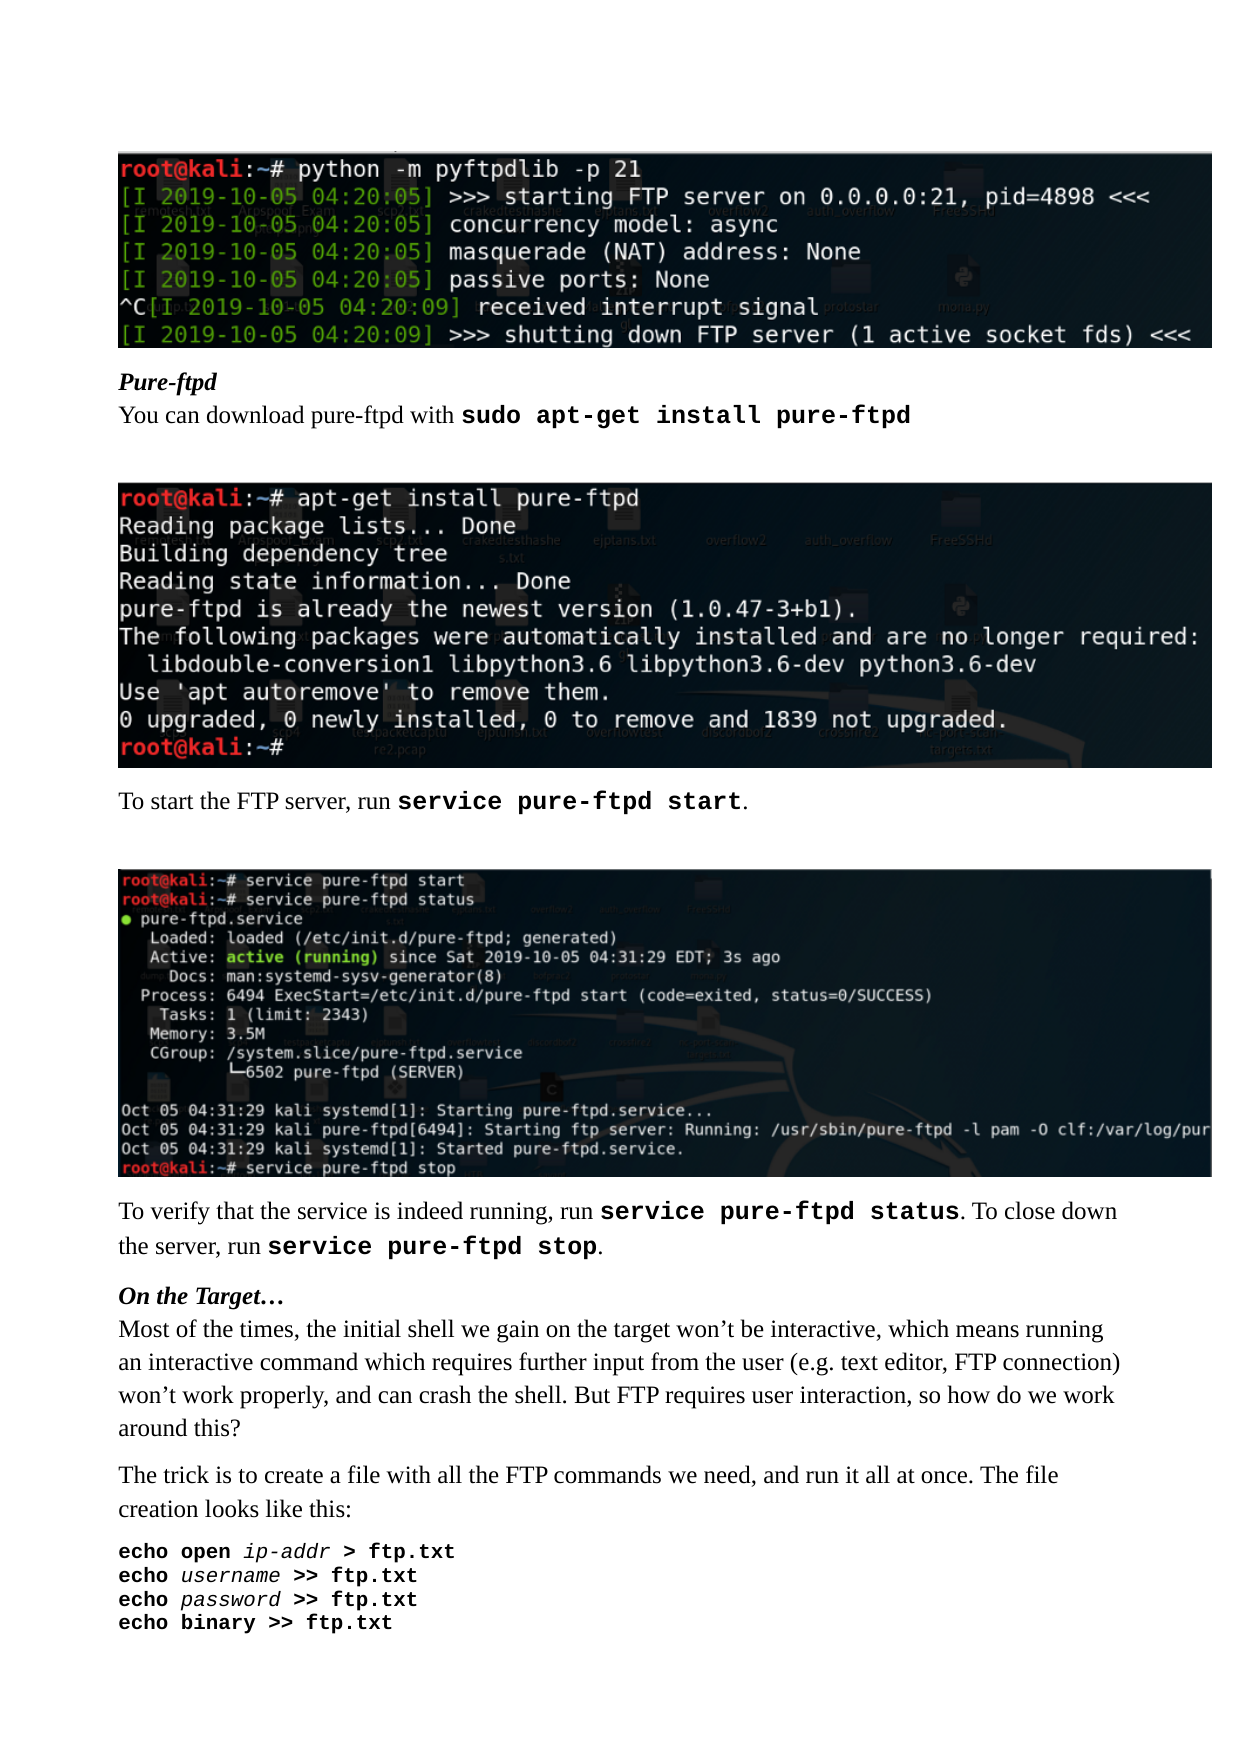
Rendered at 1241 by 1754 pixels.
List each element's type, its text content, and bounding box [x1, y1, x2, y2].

text Pure-ftpd You can download pure-ftpd with sudo apt-get install pure-ftpd [118, 367, 1122, 431]
picture [118, 151, 1212, 348]
text echo binary >> ftp.txt [118, 1612, 1122, 1636]
text echo username >> ftp.txt [118, 1565, 1122, 1588]
picture [118, 482, 1212, 768]
text echo open ip-addr > ftp.txt [118, 1541, 1122, 1565]
text To start the FTP server, run service pure-ftpd start. [118, 786, 1122, 817]
text echo password >> ftp.txt [118, 1588, 1122, 1612]
text On the Target… Most of the times, the initial shell we gain on the target won’t be interactive, which means running an interactive command which requires further input from the user (e.g. text editor, FTP connection) won’t work properly, and can crash the shell. But FTP requires user interaction, so how do we work around this? [118, 1281, 1122, 1442]
picture [118, 869, 1212, 1177]
text To verify that the service is indeed running, run service pure-ftpd status. To close down the server, run service pure-ftpd stop. [118, 1196, 1122, 1262]
text The trick is to create a file with all the FTP commands we need, and run it all at once. The file creation looks like this: [118, 1461, 1122, 1522]
